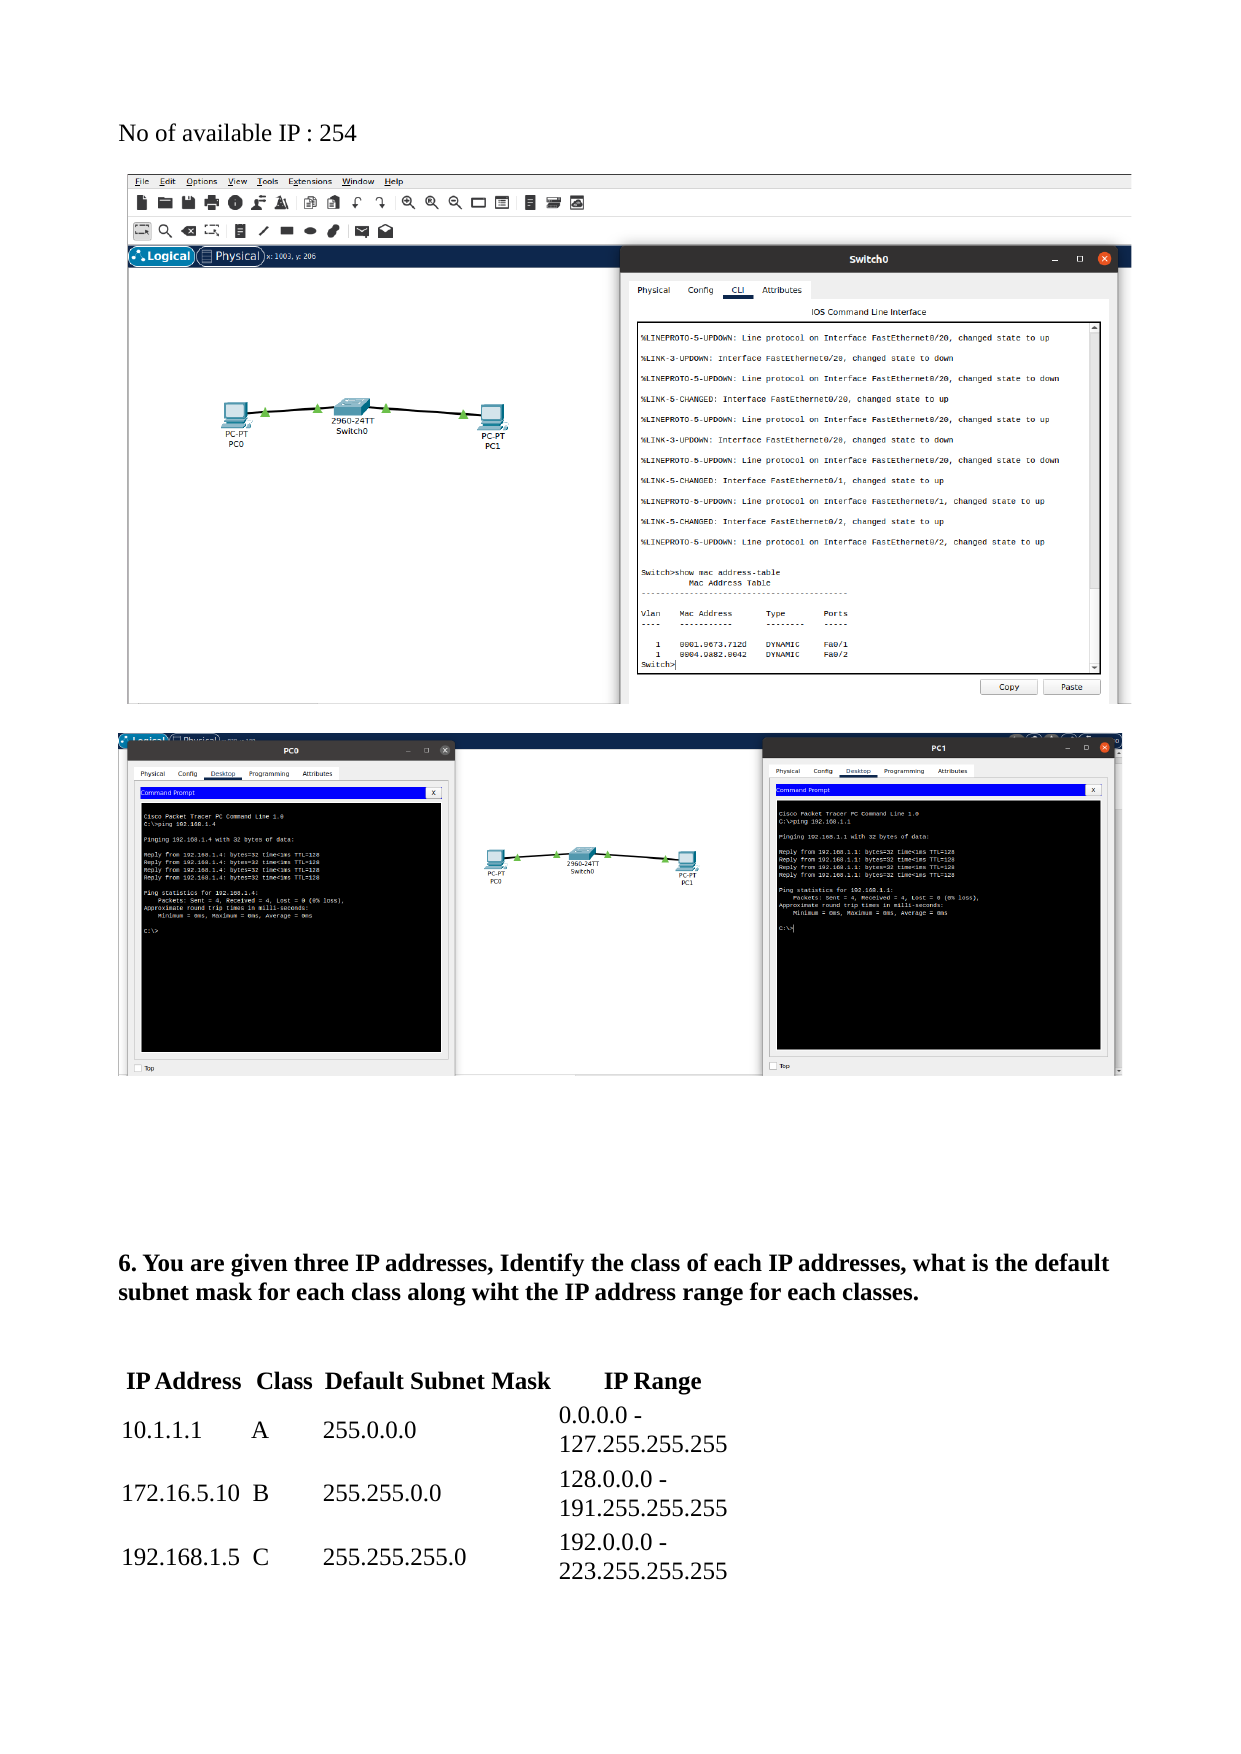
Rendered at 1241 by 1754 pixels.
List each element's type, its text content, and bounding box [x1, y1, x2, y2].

table_header 172.16.5.10 [118, 1461, 249, 1524]
table_header IP Range [556, 1363, 749, 1398]
table_header 255.255.255.0 [320, 1524, 556, 1588]
table_header Class [249, 1363, 320, 1398]
table_header C [250, 1524, 320, 1588]
text No of available IP : 254 [118, 118, 1122, 732]
table_header Default Subnet Mask [320, 1363, 556, 1398]
table_header 10.1.1.1 [118, 1398, 248, 1461]
picture [127, 174, 1132, 704]
table_header 0.0.0.0 - 127.255.255.255 [556, 1398, 749, 1461]
table_header A [248, 1398, 320, 1461]
table_header 255.255.0.0 [320, 1461, 556, 1524]
table_header 128.0.0.0 - 191.255.255.255 [556, 1461, 749, 1524]
picture [118, 732, 1123, 1076]
table_header 192.168.1.5 [118, 1524, 249, 1588]
table_header 255.0.0.0 [320, 1398, 556, 1461]
text 6. You are given three IP addresses, Identify the class of each IP addresses, what is the default subnet mask for each class along wiht the IP address range for each classes. [118, 1248, 1122, 1306]
table_header B [250, 1461, 320, 1524]
table_header 192.0.0.0 - 223.255.255.255 [556, 1524, 749, 1588]
table_header IP Address [118, 1363, 249, 1398]
